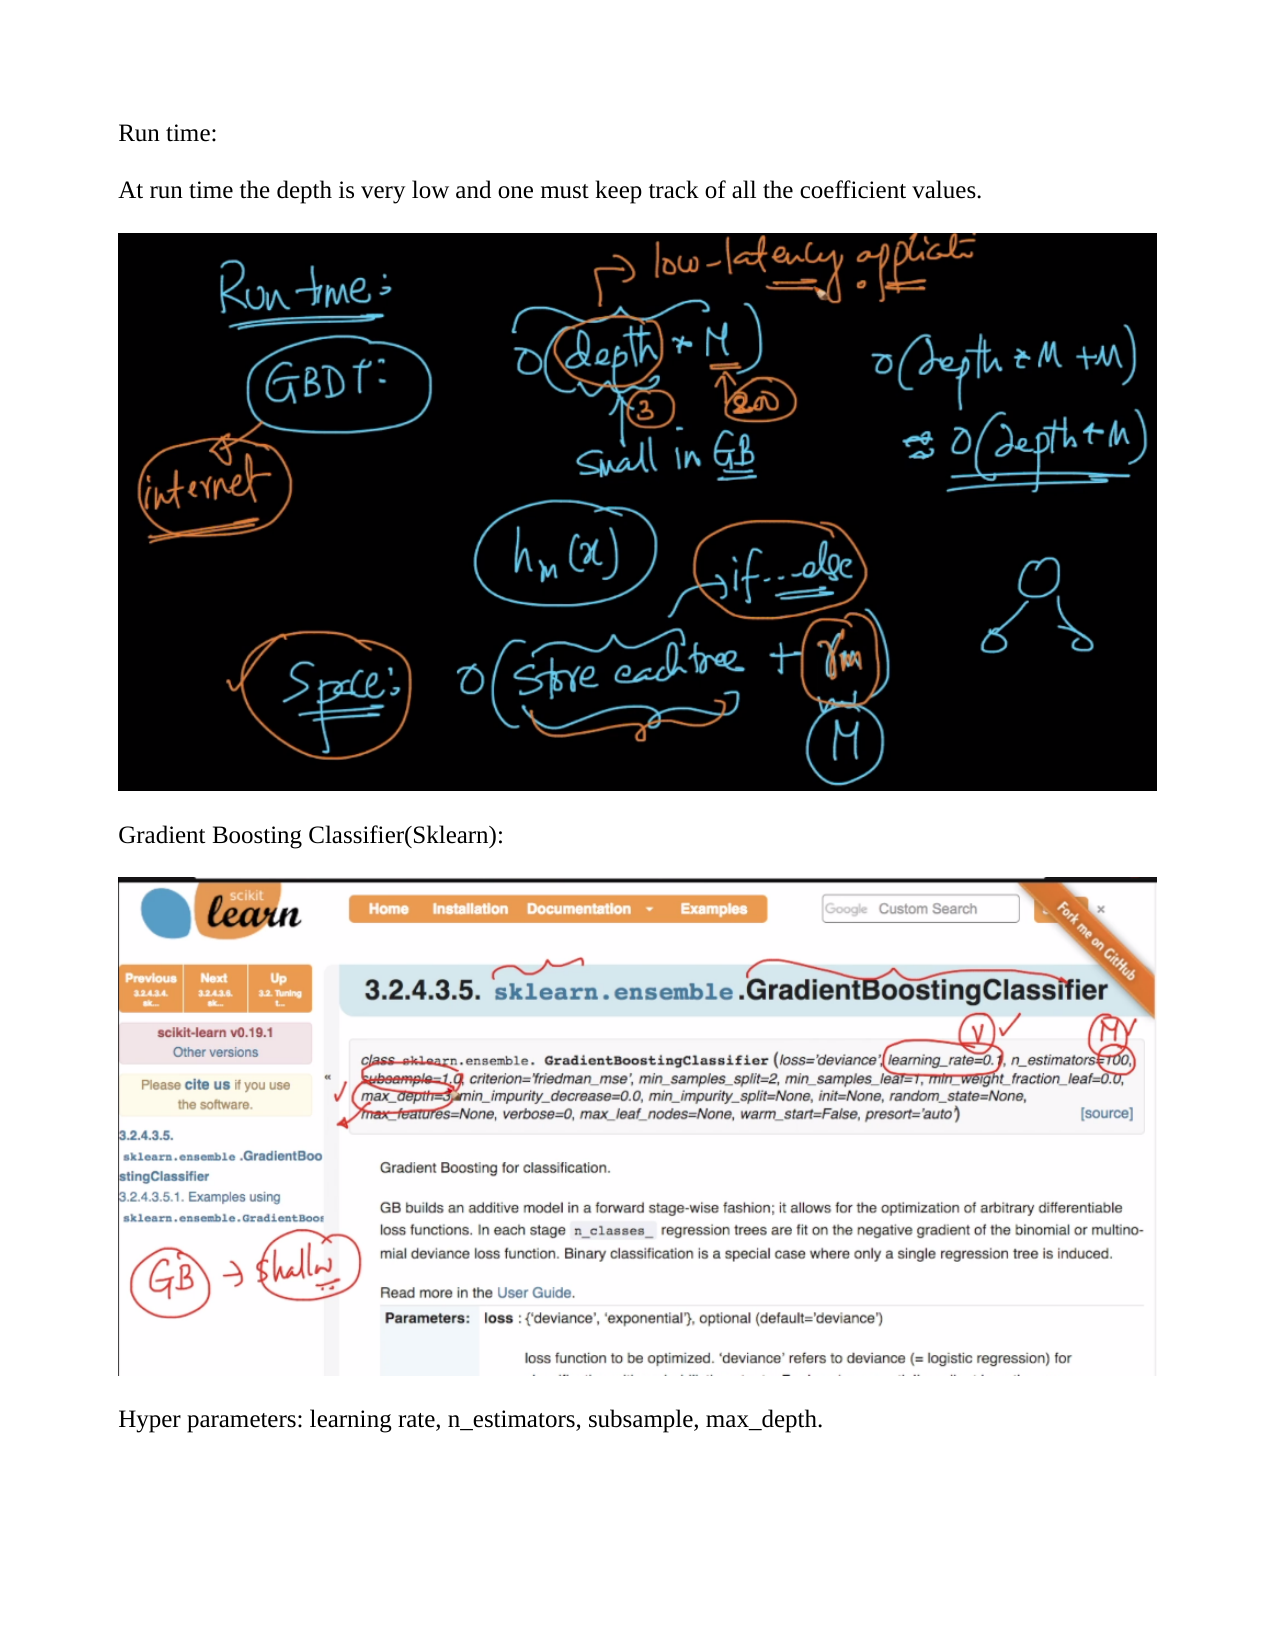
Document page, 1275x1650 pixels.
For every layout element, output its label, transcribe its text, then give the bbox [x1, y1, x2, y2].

text Gradient Boosting Classifier(Sklearn): [118, 820, 1157, 848]
text At run time the depth is very low and one must keep track of all the coefficient values. [118, 176, 1157, 204]
picture [118, 877, 1157, 1376]
text Run time: [118, 118, 1157, 147]
picture [118, 233, 1157, 791]
text Hyper parameters: learning rate, n_estimators, subsample, max_depth. [118, 1404, 1157, 1433]
